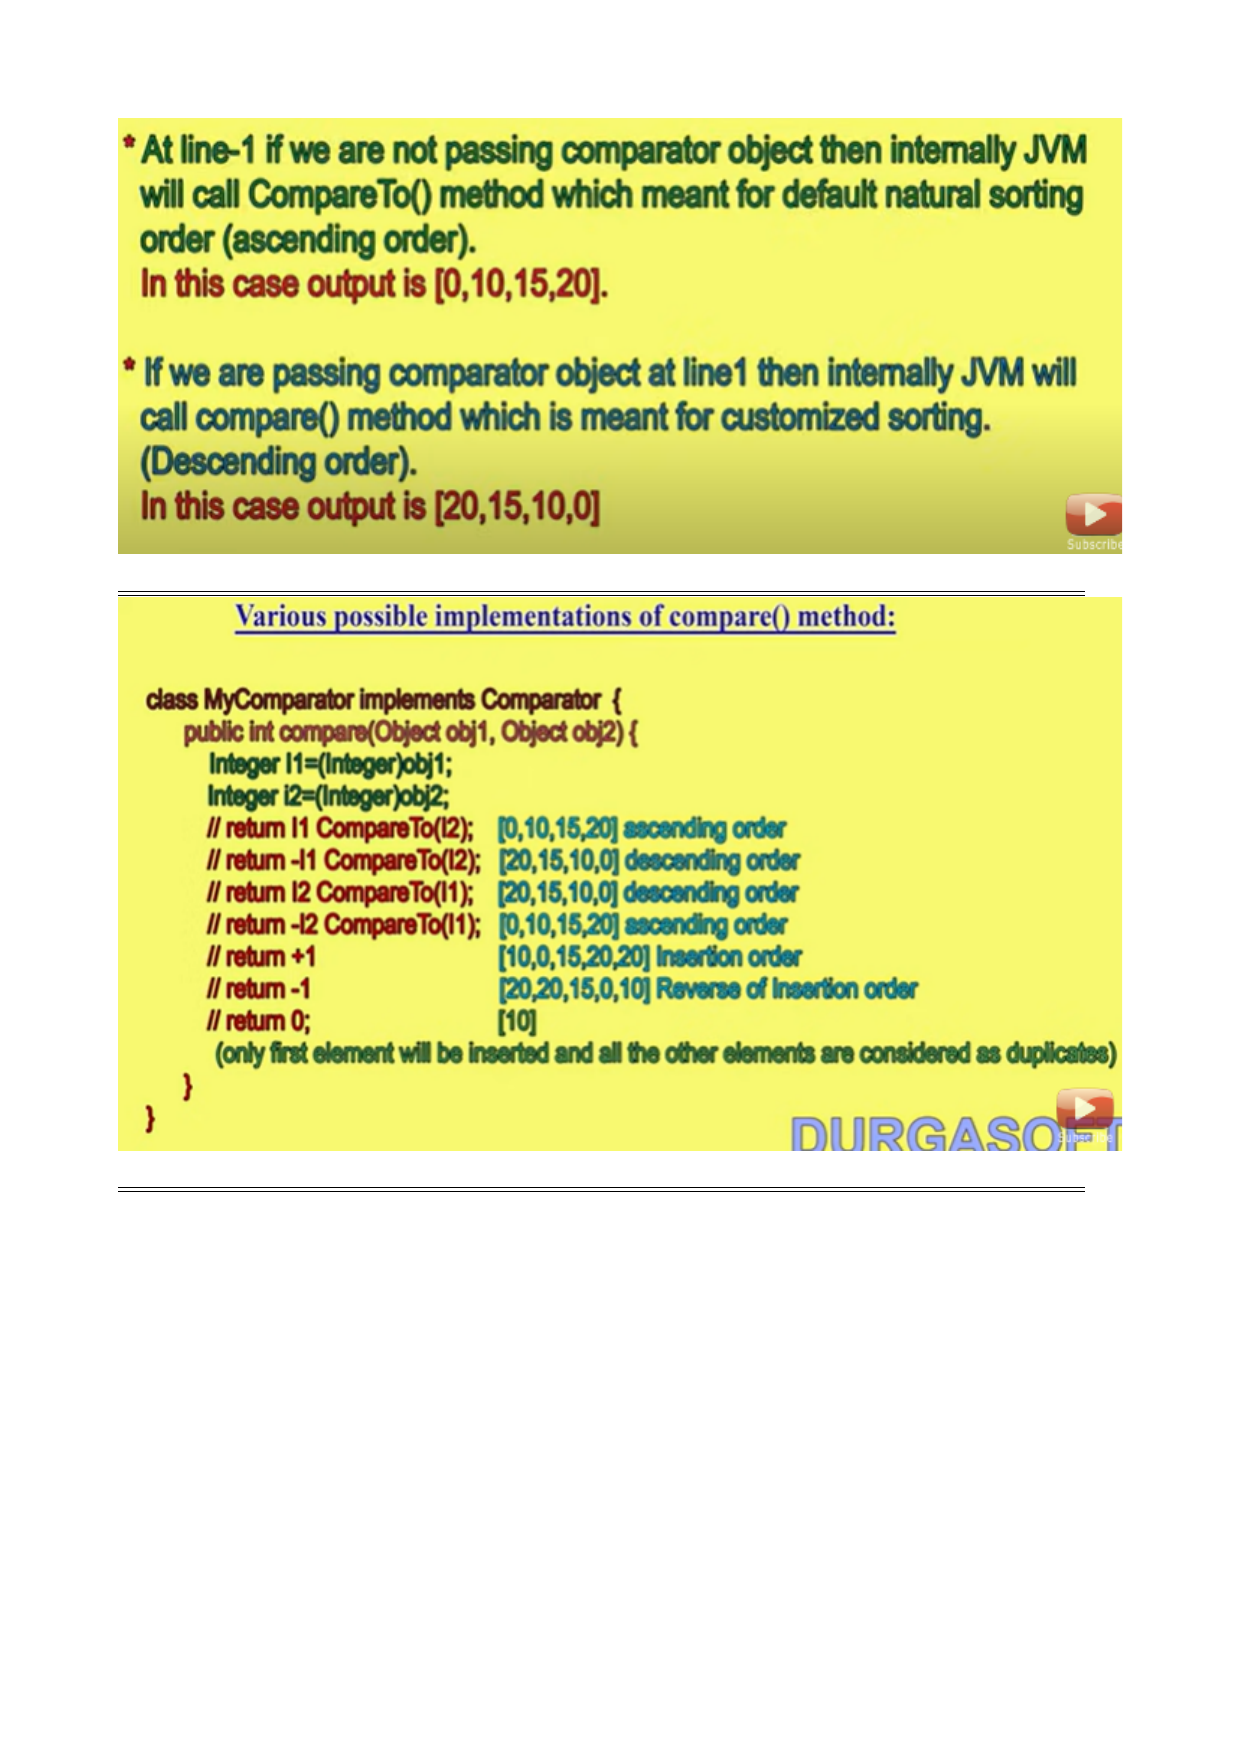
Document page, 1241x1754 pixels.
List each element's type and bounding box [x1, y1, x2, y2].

picture [118, 597, 1123, 1151]
picture [118, 118, 1123, 554]
